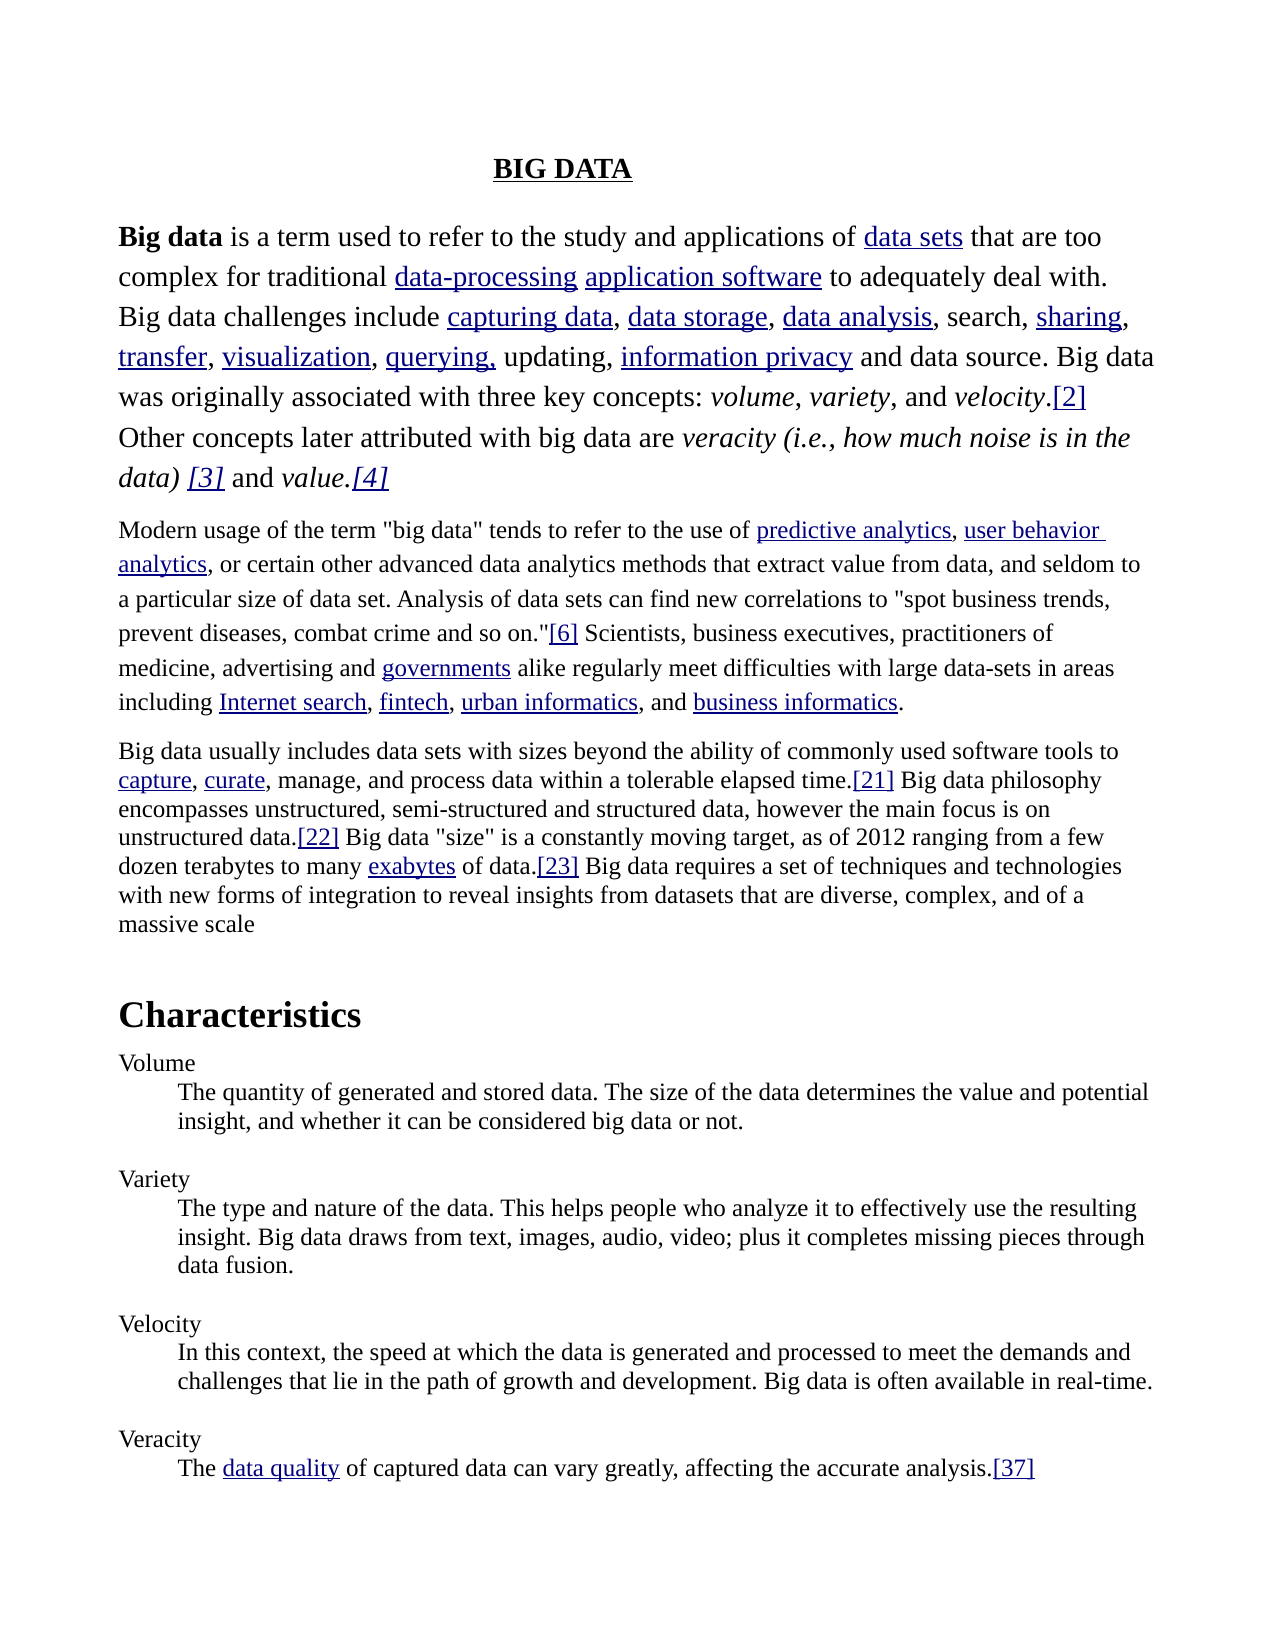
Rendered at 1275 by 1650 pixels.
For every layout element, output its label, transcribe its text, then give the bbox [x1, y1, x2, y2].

subtitle Volume [118, 1048, 1157, 1077]
subtitle Variety [118, 1164, 1157, 1193]
subtitle Velocity [118, 1309, 1157, 1337]
list The data quality of captured data can vary greatly, affecting the accurate analysis.[37] [177, 1453, 1157, 1482]
list In this context, the speed at which the data is generated and processed to meet the demands and challenges that lie in the path of growth and development. Big data is often available in real-time. [177, 1337, 1157, 1395]
list The quantity of generated and stored data. The size of the data determines the value and potential insight, and whether it can be considered big data or not. [177, 1077, 1157, 1135]
text Big data usually includes data sets with sizes beyond the ability of commonly used software tools to capture, curate, manage, and process data within a tolerable elapsed time.[21] Big data philosophy encompasses unstructured, semi-structured and structured data, however the main focus is on unstructured data.[22] Big data "size" is a constantly moving target, as of 2012 ranging from a few dozen terabytes to many exabytes of data.[23] Big data requires a set of techniques and technologies with new forms of integration to reveal insights from datasets that are diverse, complex, and of a massive scale [118, 736, 1157, 937]
text BIG DATA [118, 152, 1157, 185]
subtitle Characteristics [118, 993, 1157, 1036]
text Modern usage of the term "big data" tends to refer to the use of predictive analytics, user behavior analytics, or certain other advanced data analytics methods that extract value from data, and seldom to a particular size of data set. Analysis of data sets can find new correlations to "spot business trends, prevent diseases, combat crime and so on."[6] Scientists, business executives, practitioners of medicine, advertising and governments alike regularly meet difficulties with large data-sets in areas including Internet search, fintech, urban informatics, and business informatics. [118, 515, 1157, 716]
text Big data is a term used to refer to the study and applications of data sets that are too complex for traditional data-processing application software to adequately deal with. Big data challenges include capturing data, data storage, data analysis, search, sharing, transfer, visualization, querying, updating, information privacy and data source. Big data was originally associated with three key concepts: volume, variety, and velocity.[2] Other concepts later attributed with big data are veracity (i.e., how much noise is in the data) [3] and value.[4] [118, 219, 1157, 493]
list The type and nature of the data. This helps people who analyze it to effectively use the resulting insight. Big data draws from text, images, audio, video; plus it completes missing pieces through data fusion. [177, 1193, 1157, 1279]
subtitle Veracity [118, 1424, 1157, 1453]
